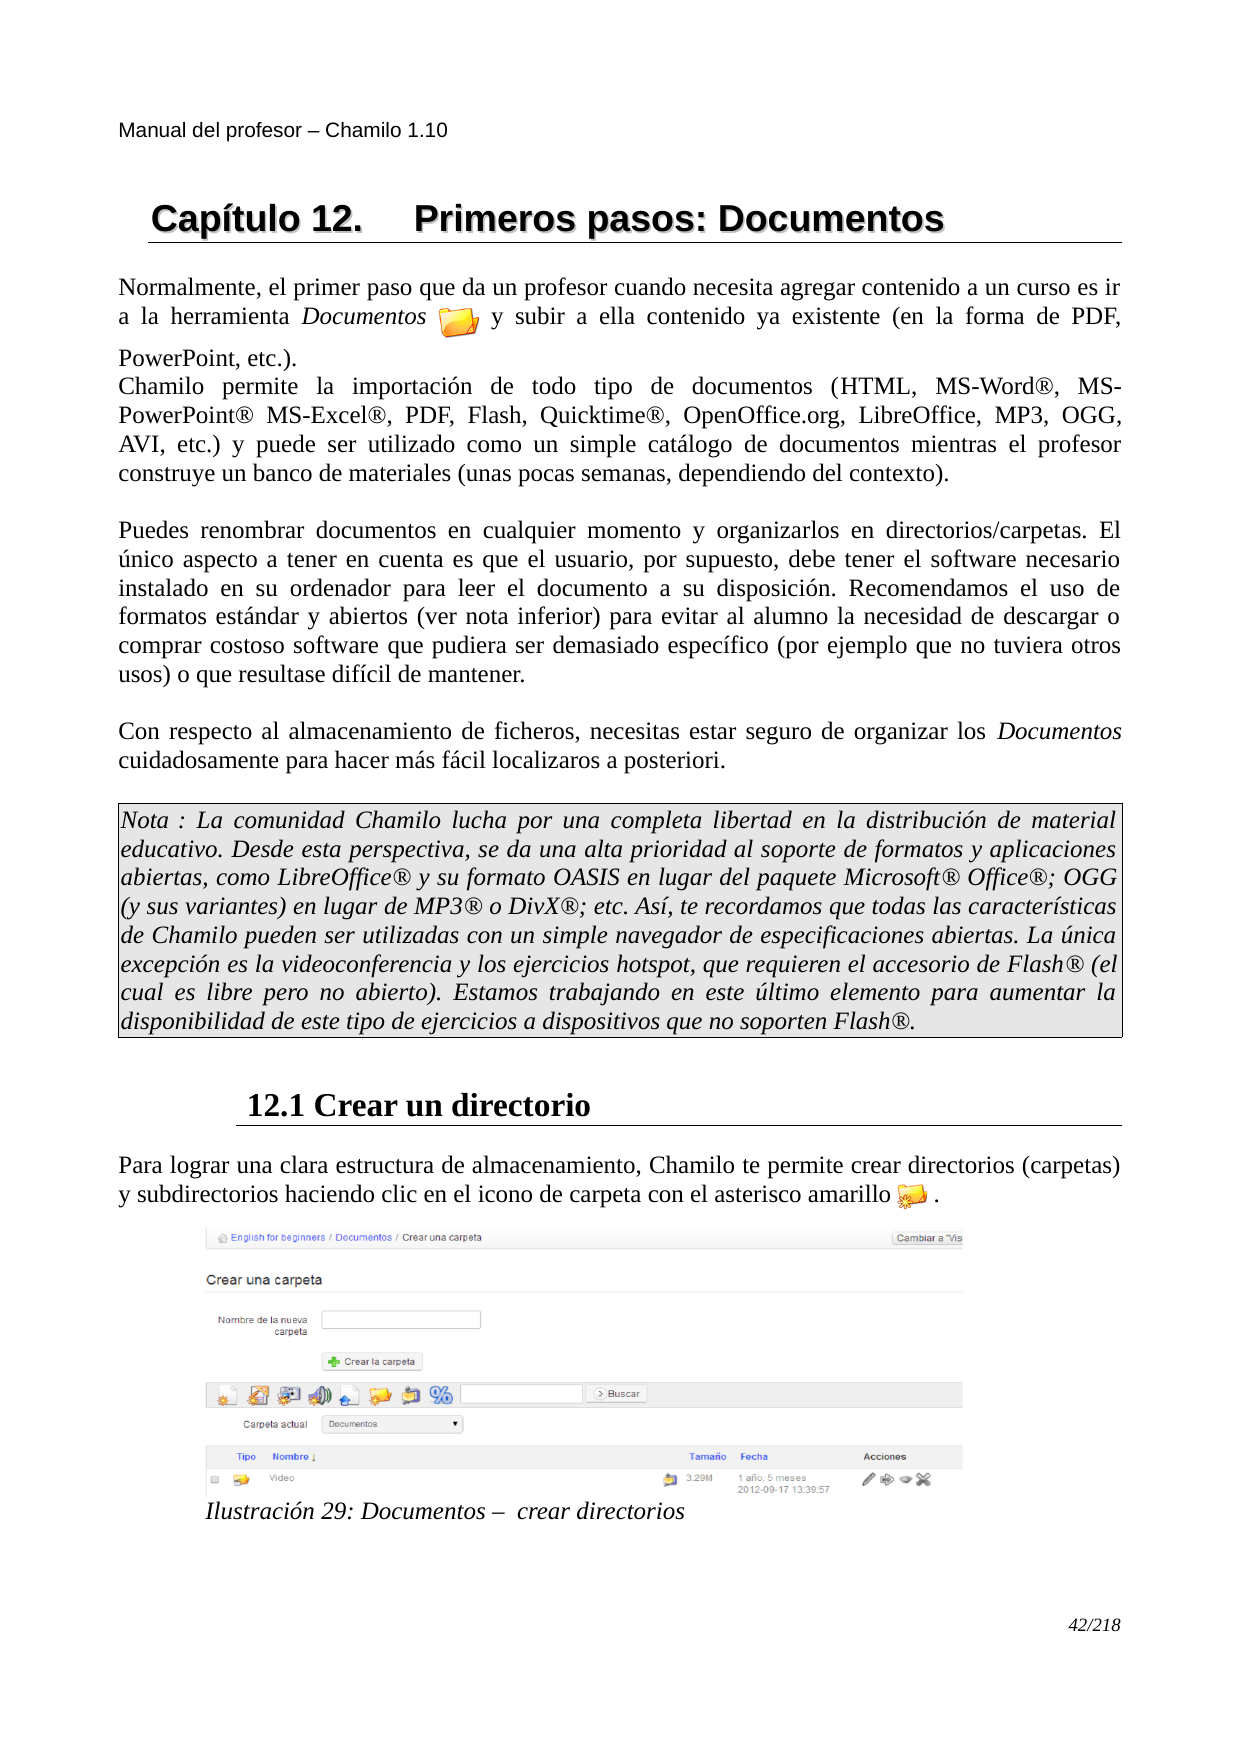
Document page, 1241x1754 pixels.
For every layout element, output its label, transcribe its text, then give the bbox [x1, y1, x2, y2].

subtitle Primeros pasos: Documentos [148, 193, 1122, 242]
text Ilustración 29: Documentos – crear directorios [205, 1497, 961, 1525]
picture [437, 301, 480, 343]
picture [897, 1179, 928, 1209]
picture [203, 1227, 963, 1497]
subtitle Crear un directorio [236, 1085, 1122, 1125]
text Nota : La comunidad Chamilo lucha por una completa libertad en la distribución de material educativo. Desde esta perspectiva, se da una alta prioridad al soporte de formatos y aplicaciones abiertas, como LibreOffice® y su formato OASIS en lugar del paquete Microsoft® Office®; OGG (y sus variantes) en lugar de MP3® o DivX®; etc. Así, te recordamos que todas las características de Chamilo pueden ser utilizadas con un simple navegador de especificaciones abiertas. La única excepción es la videoconferencia y los ejercicios hotspot, que requieren el accesorio de Flash® (el cual es libre pero no abierto). Estamos trabajando en este último elemento para aumentar la disponibilidad de este tipo de ejercicios a dispositivos que no soporten Flash®. [119, 804, 1122, 1037]
text Normalmente, el primer paso que da un profesor cuando necesita agregar contenido a un curso es ir a la herramienta Documentos y subir a ella contenido ya existente (en la forma de PDF, PowerPoint, etc.). [118, 272, 1122, 371]
text Chamilo permite la importación de todo tipo de documentos (HTML, MS-Word®, MS-PowerPoint® MS-Excel®, PDF, Flash, Quicktime®, OpenOffice.org, LibreOffice, MP3, OGG, AVI, etc.) y puede ser utilizado como un simple catálogo de documentos mientras el profesor construye un banco de materiales (unas pocas semanas, dependiendo del contexto). [118, 371, 1122, 486]
text Para lograr una clara estructura de almacenamiento, Chamilo te permite crear directorios (carpetas) y subdirectorios haciendo clic en el icono de carpeta con el asterisco amarillo . [118, 1150, 1122, 1209]
text Con respecto al almacenamiento de ficheros, necesitas estar seguro de organizar los Documentos cuidadosamente para hacer más fácil localizaros a posteriori. [118, 716, 1122, 774]
text Puedes renombrar documentos en cualquier momento y organizarlos en directorios/carpetas. El único aspecto a tener en cuenta es que el usuario, por supuesto, debe tener el software necesario instalado en su ordenador para leer el documento a su disposición. Recomendamos el uso de formatos estándar y abiertos (ver nota inferior) para evitar al alumno la necesidad de descargar o comprar costoso software que pudiera ser demasiado específico (por ejemplo que no tuviera otros usos) o que resultase difícil de mantener. [118, 515, 1122, 688]
